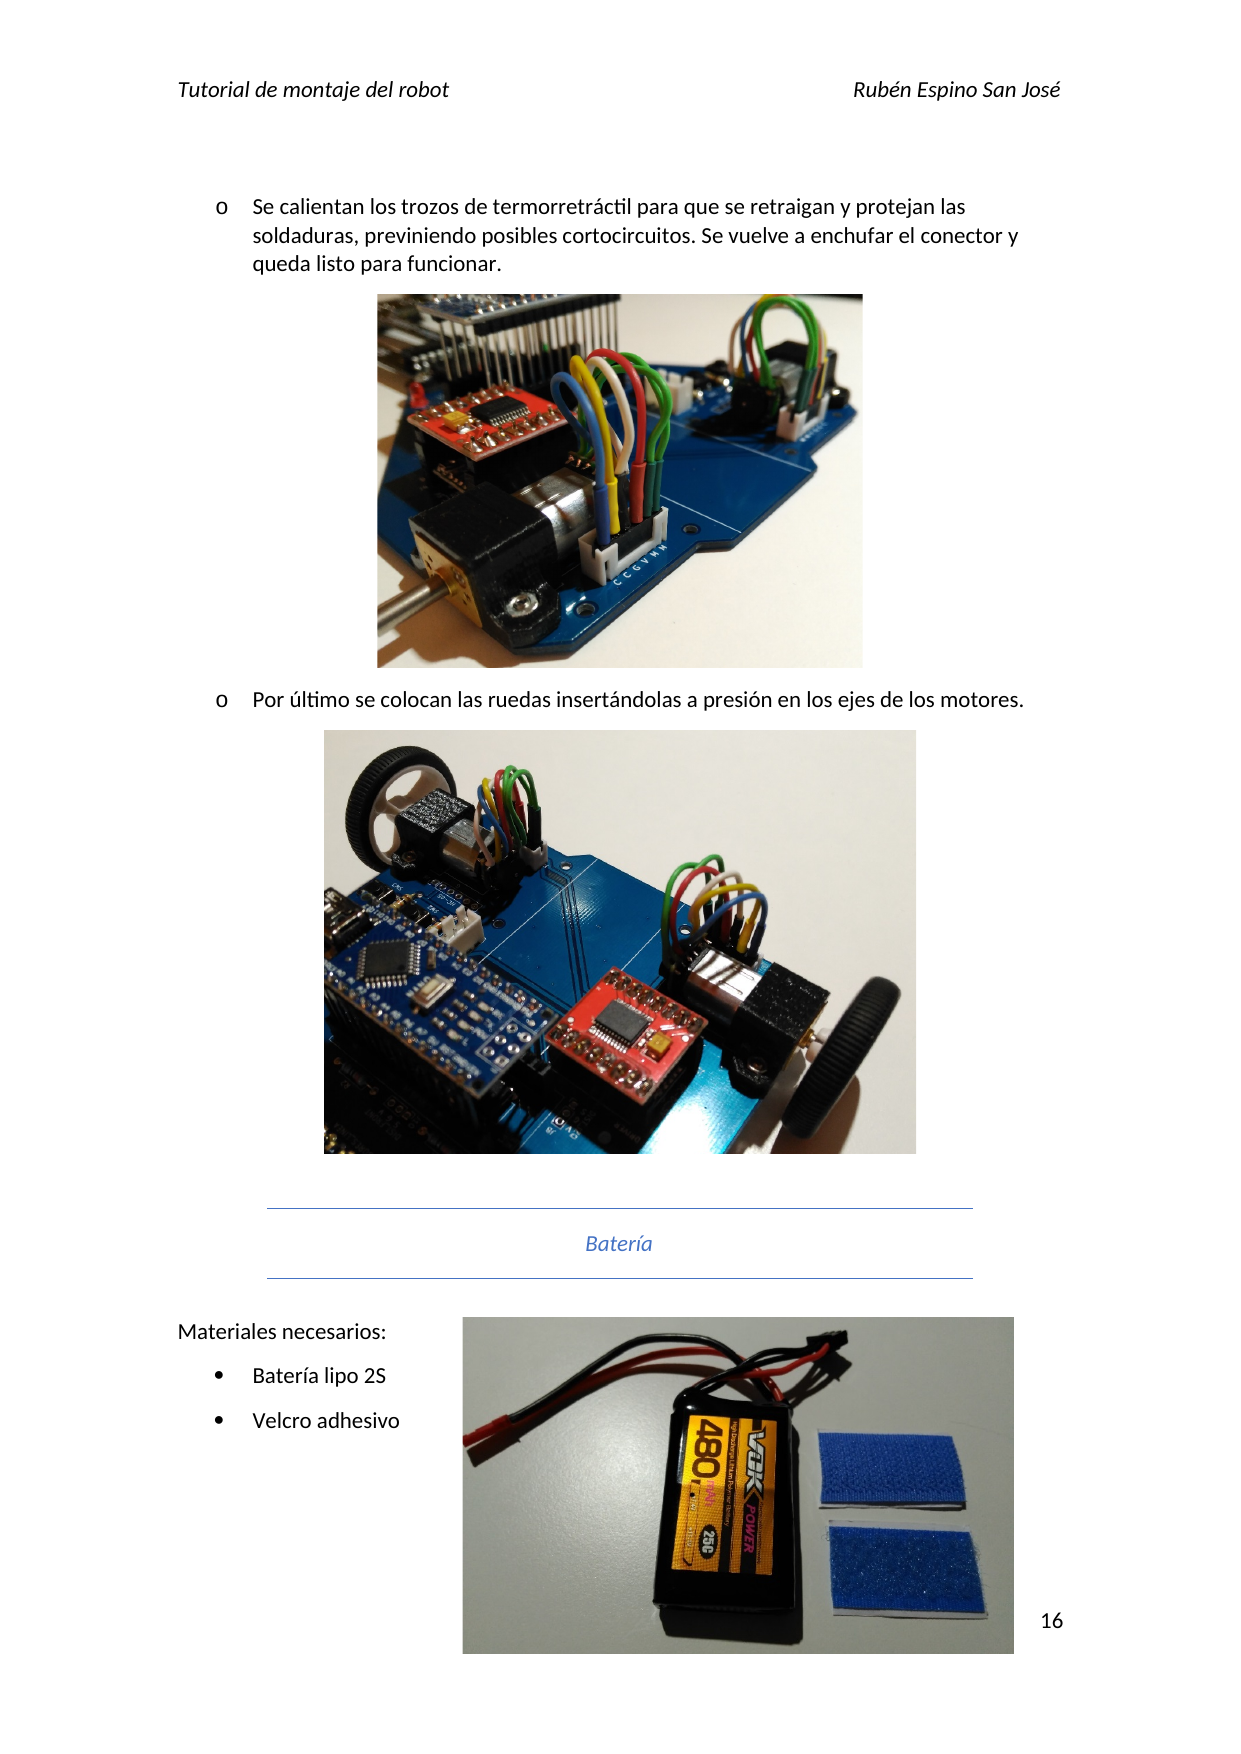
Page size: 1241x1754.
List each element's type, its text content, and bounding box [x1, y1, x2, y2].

list Velcro adhesivo [215, 1406, 462, 1434]
list Por último se colocan las ruedas insertándolas a presión en los ejes de los motores. [215, 685, 1063, 714]
list Se calientan los trozos de termorretráctil para que se retraigan y protejan las soldaduras, previniendo posibles cortocircuitos. Se vuelve a enchufar el conector y queda listo para funcionar. [215, 192, 1063, 277]
list [1014, 1362, 1063, 1390]
text Materiales necesarios: [177, 1317, 462, 1345]
text Batería [267, 1209, 973, 1278]
list [1014, 1406, 1063, 1434]
text [1014, 1317, 1063, 1345]
list Batería lipo 2S [215, 1362, 462, 1390]
